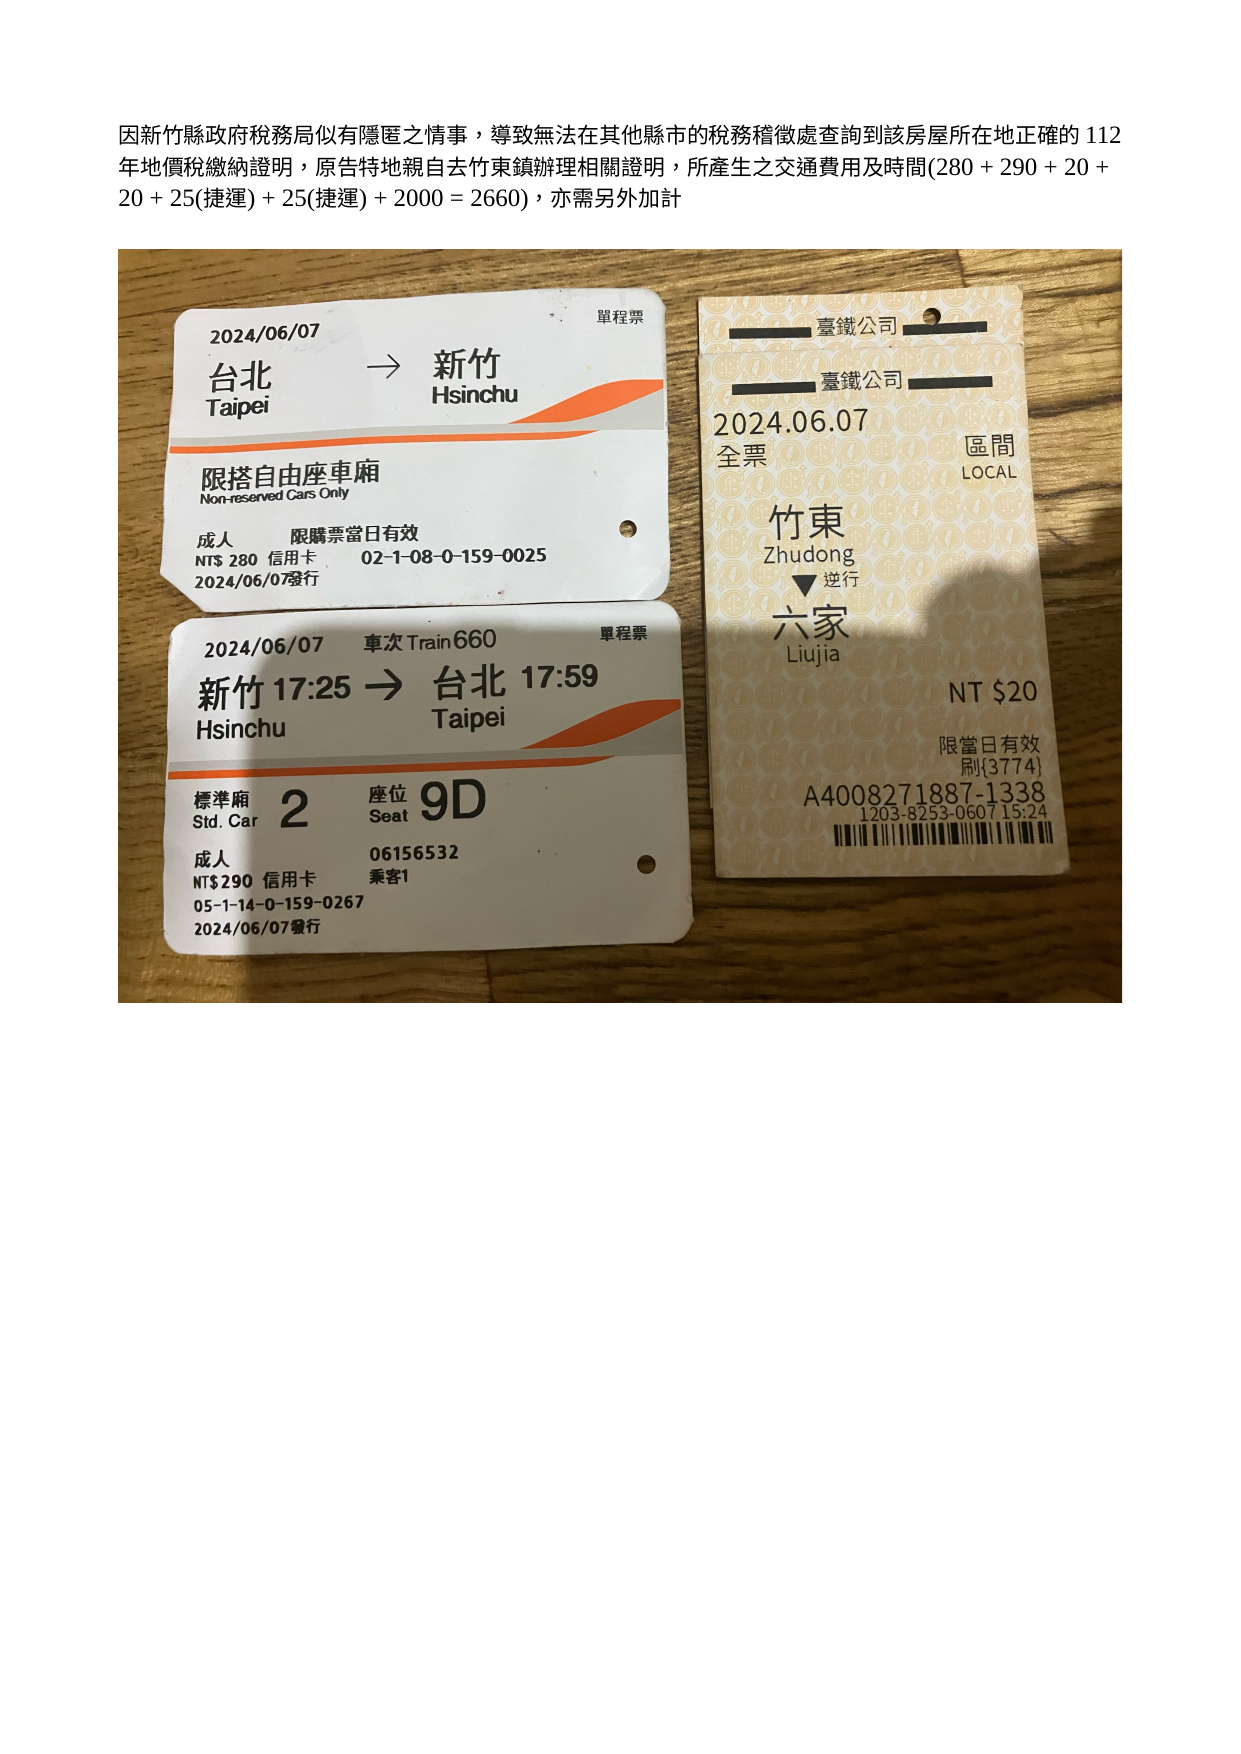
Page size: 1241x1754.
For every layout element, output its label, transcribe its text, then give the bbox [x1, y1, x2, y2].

picture [118, 249, 1123, 1003]
text 因新竹縣政府稅務局似有隱匿之情事，導致無法在其他縣市的稅務稽徵處查詢到該房屋所在地正確的112年地價稅繳納證明，原告特地親自去竹東鎮辦理相關證明，所產生之交通費用及時間(280 + 290 + 20 + 20 + 25(捷運) + 25(捷運) + 2000 = 2660)，亦需另外加計 [118, 118, 1122, 213]
